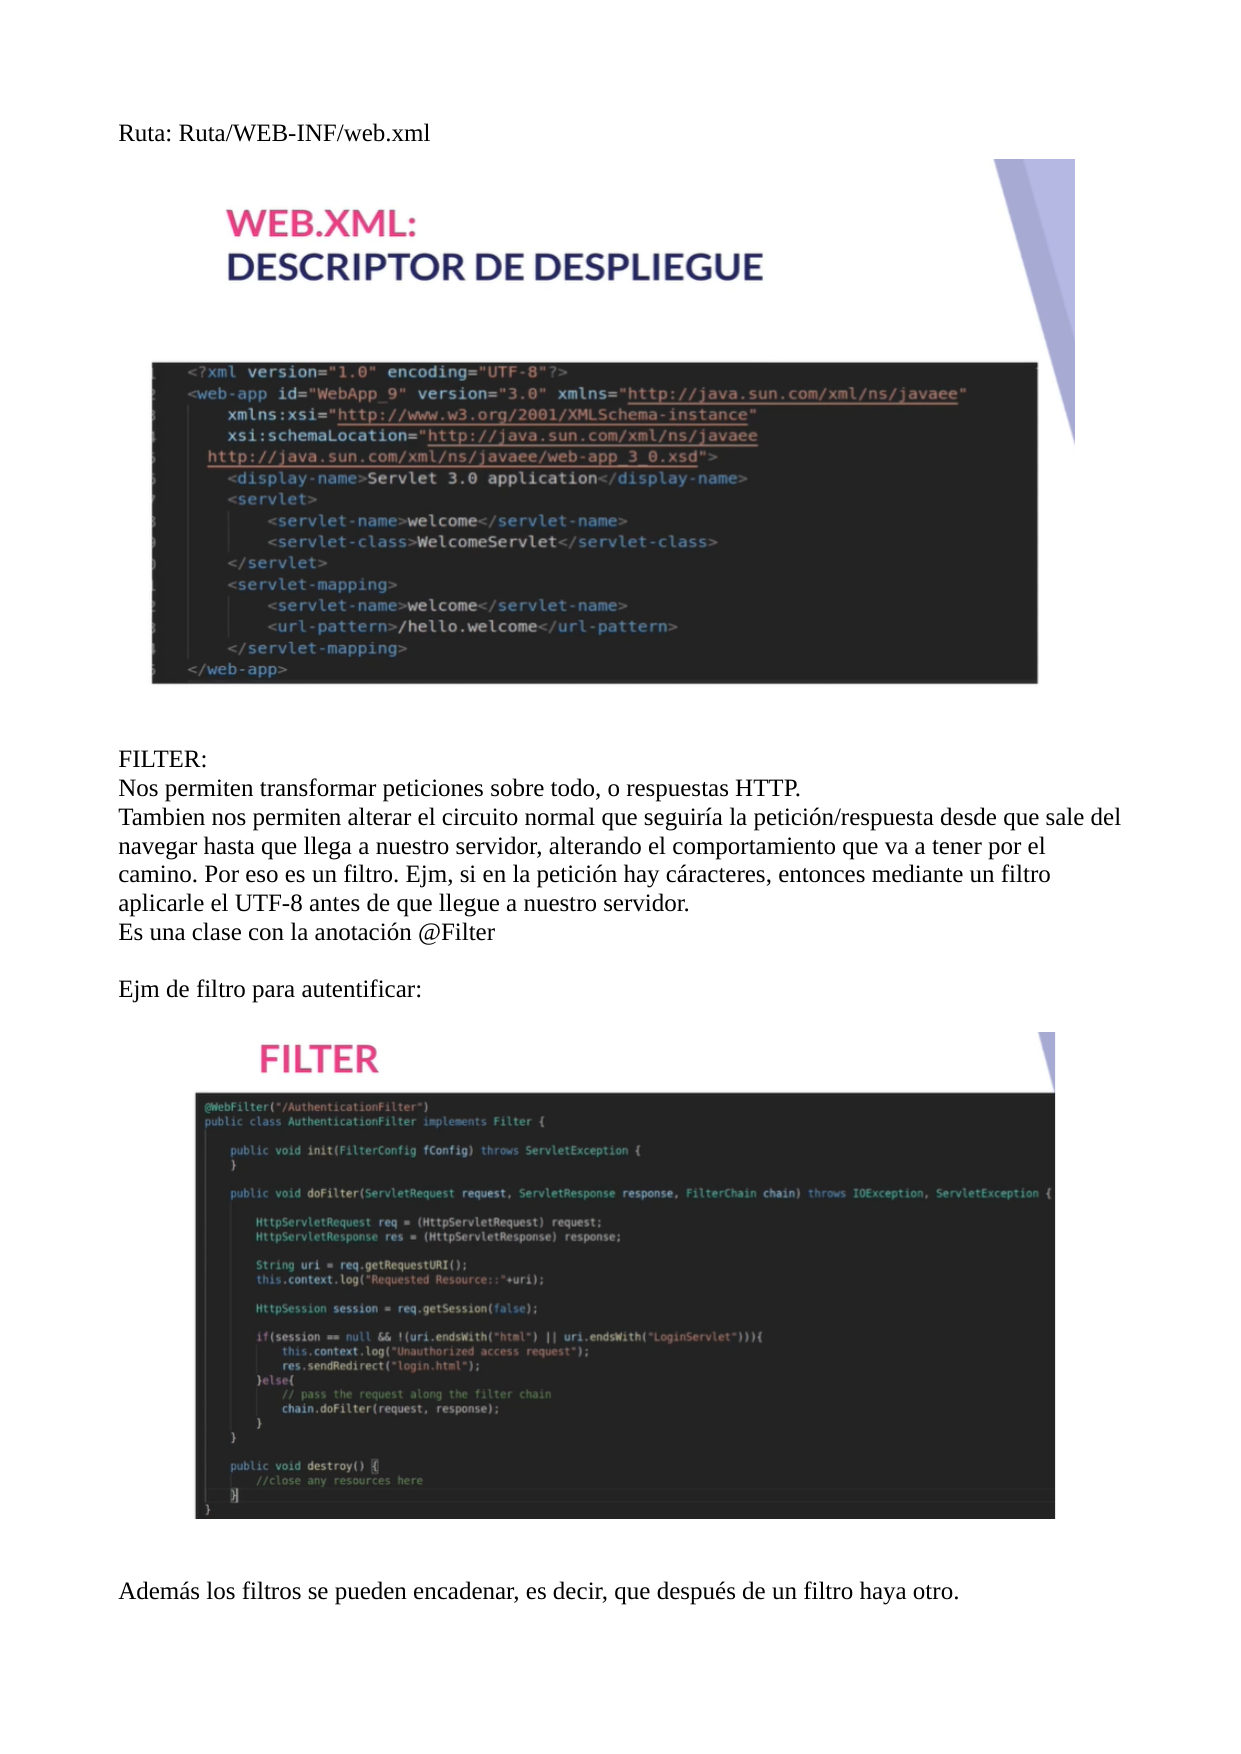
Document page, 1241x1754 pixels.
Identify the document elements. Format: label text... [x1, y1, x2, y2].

text Además los filtros se pueden encadenar, es decir, que después de un filtro haya otro. [118, 1576, 1122, 1605]
text Ruta: Ruta/WEB-INF/web.xml [118, 118, 1122, 147]
text Nos permiten transformar peticiones sobre todo, o respuestas HTTP. [118, 773, 1122, 802]
text Tambien nos permiten alterar el circuito normal que seguiría la petición/respuesta desde que sale del navegar hasta que llega a nuestro servidor, alterando el comportamiento que va a tener por el camino. Por eso es un filtro. Ejm, si en la petición hay cáracteres, entonces mediante un filtro aplicarle el UTF-8 antes de que llegue a nuestro servidor. [118, 802, 1122, 917]
text FILTER: [118, 744, 1122, 773]
text Ejm de filtro para autentificar: [118, 974, 1122, 1003]
text Es una clase con la anotación @Filter [118, 917, 1122, 946]
